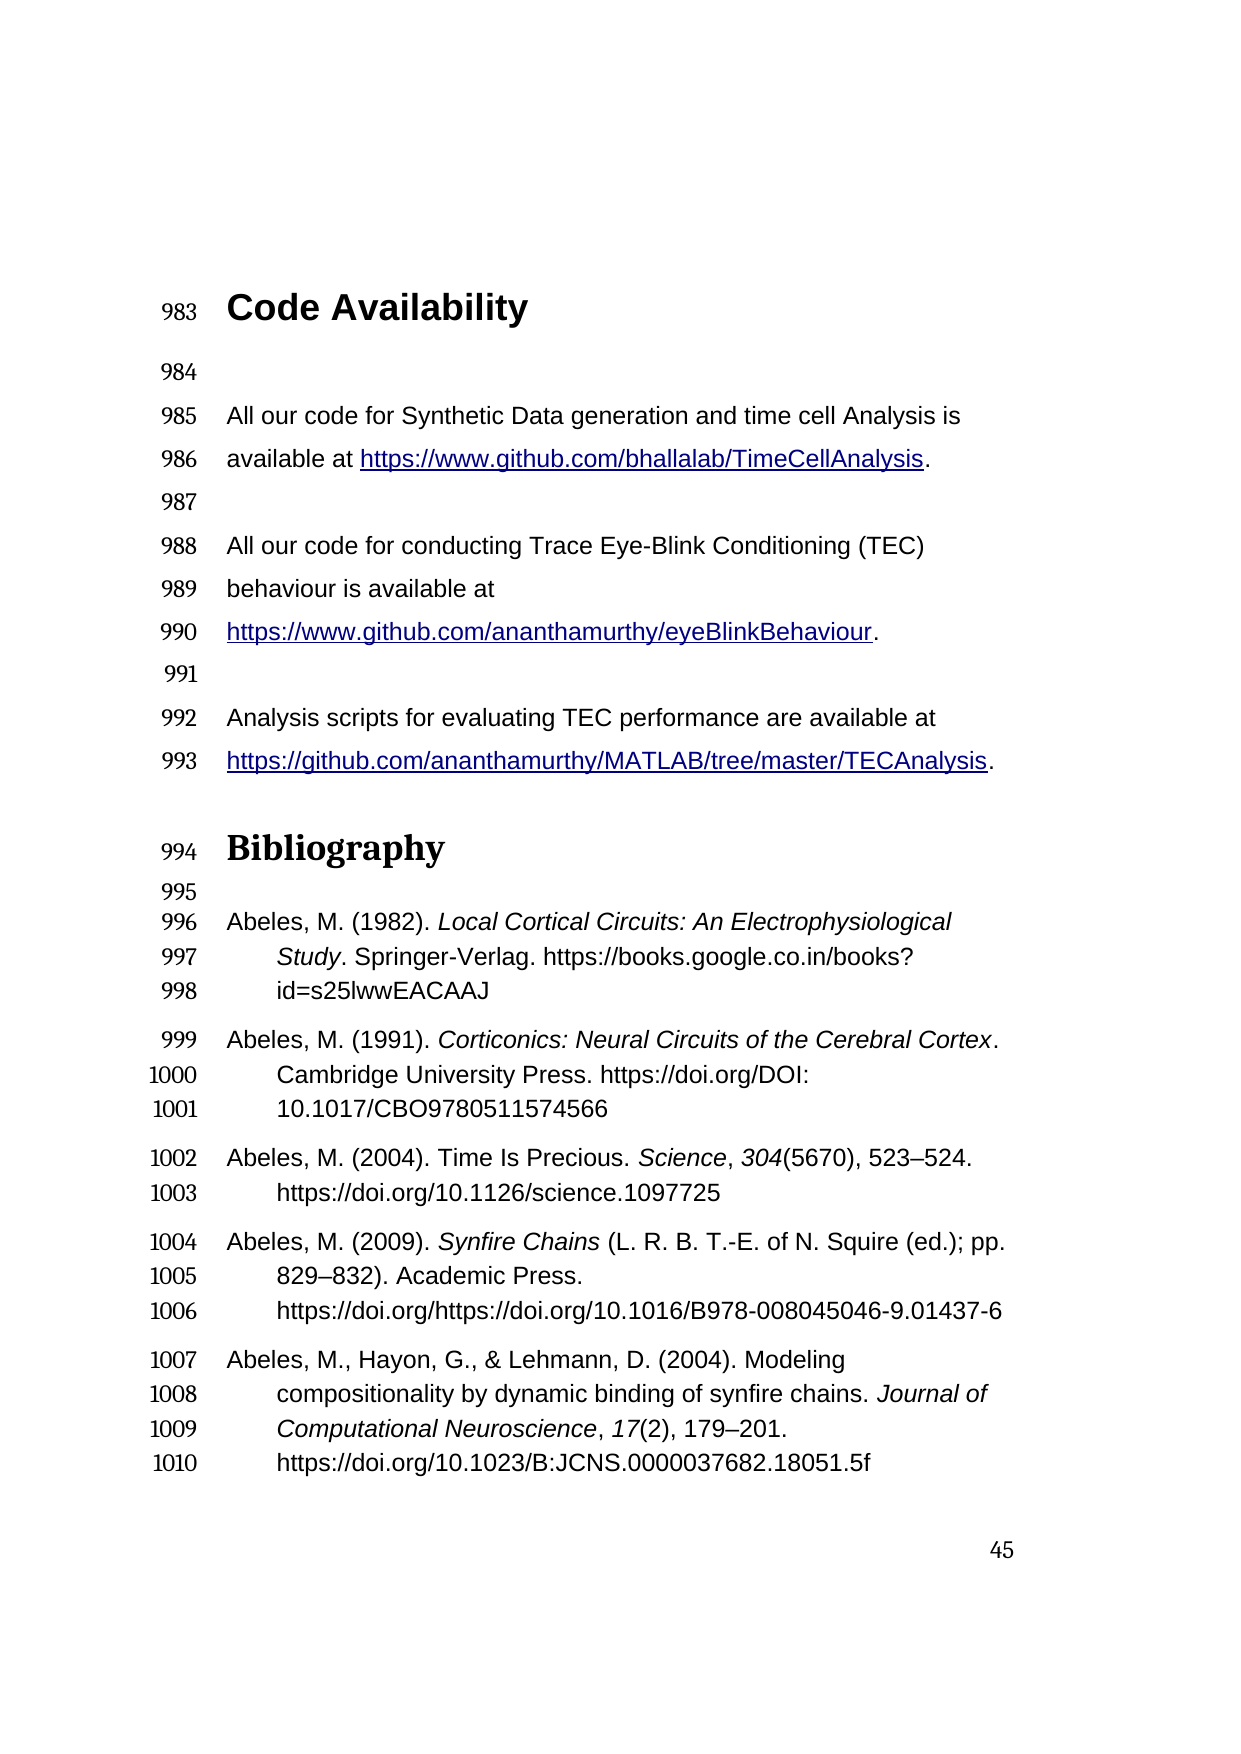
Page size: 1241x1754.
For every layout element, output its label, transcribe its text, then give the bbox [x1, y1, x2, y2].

subtitle Bibliography [226, 827, 1014, 870]
text Abeles, M. (2009). Synfire Chains (L. R. B. T.-E. of N. Squire (ed.); pp. 829–832). Academic Press. https://doi.org/https://doi.org/10.1016/B978-008045046-9.01437-6 [226, 1227, 1014, 1324]
text Abeles, M., Hayon, G., & Lehmann, D. (2004). Modeling compositionality by dynamic binding of synfire chains. Journal of Computational Neuroscience, 17(2), 179–201. https://doi.org/10.1023/B:JCNS.0000037682.18051.5f [226, 1345, 1014, 1477]
subtitle Code Availability [226, 285, 1014, 328]
text All our code for Synthetic Data generation and time cell Analysis is available at https://www.github.com/bhallalab/TimeCellAnalysis. [226, 401, 1014, 473]
text All our code for conducting Trace Eye-Blink Conditioning (TEC) behaviour is available at https://www.github.com/ananthamurthy/eyeBlinkBehaviour. [226, 531, 1014, 646]
text Abeles, M. (1991). Corticonics: Neural Circuits of the Cerebral Cortex. Cambridge University Press. https://doi.org/DOI: 10.1017/CBO9780511574566 [226, 1025, 1014, 1123]
text Analysis scripts for evaluating TEC performance are available at https://github.com/ananthamurthy/MATLAB/tree/master/TECAnalysis. [226, 703, 1014, 775]
text Abeles, M. (2004). Time Is Precious. Science, 304(5670), 523–524. https://doi.org/10.1126/science.1097725 [226, 1143, 1014, 1206]
text Abeles, M. (1982). Local Cortical Circuits: An Electrophysiological Study. Springer-Verlag. https://books.google.co.in/books?id=s25lwwEACAAJ [226, 907, 1014, 1005]
